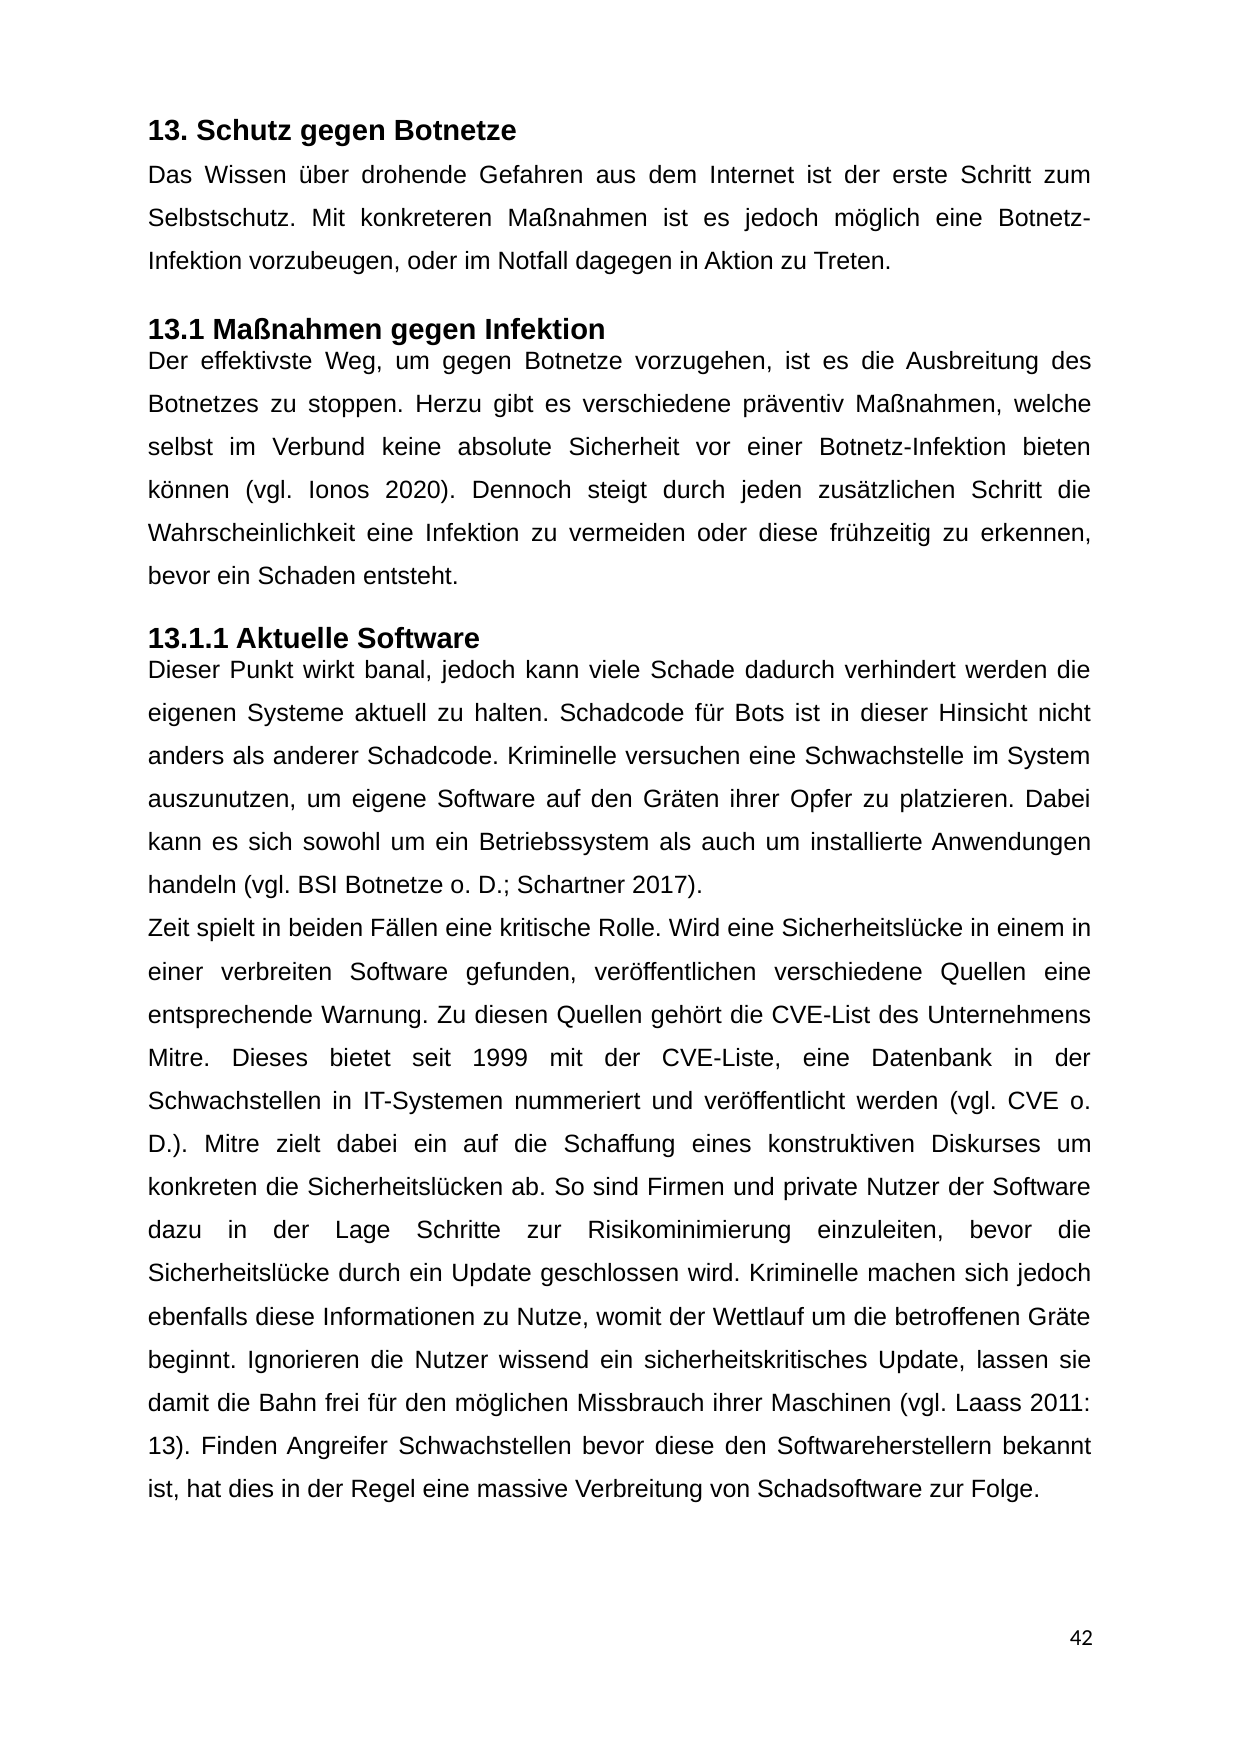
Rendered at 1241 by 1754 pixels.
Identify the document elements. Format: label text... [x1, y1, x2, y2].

text Der effektivste Weg, um gegen Botnetze vorzugehen, ist es die Ausbreitung des Botnetzes zu stoppen. Herzu gibt es verschiedene präventiv Maßnahmen, welche selbst im Verbund keine absolute Sicherheit vor einer Botnetz-Infektion bieten können (vgl. Ionos 2020). Dennoch steigt durch jeden zusätzlichen Schritt die Wahrscheinlichkeit eine Infektion zu vermeiden oder diese frühzeitig zu erkennen, bevor ein Schaden entsteht. [148, 346, 1093, 590]
subtitle 13. Schutz gegen Botnetze [148, 112, 1093, 146]
text Dieser Punkt wirkt banal, jedoch kann viele Schade dadurch verhindert werden die eigenen Systeme aktuell zu halten. Schadcode für Bots ist in dieser Hinsicht nicht anders als anderer Schadcode. Kriminelle versuchen eine Schwachstelle im System auszunutzen, um eigene Software auf den Gräten ihrer Opfer zu platzieren. Dabei kann es sich sowohl um ein Betriebssystem als auch um installierte Anwendungen handeln (vgl. BSI Botnetze o. D.; Schartner 2017). Zeit spielt in beiden Fällen eine kritische Rolle. Wird eine Sicherheitslücke in einem in einer verbreiten Software gefunden, veröffentlichen verschiedene Quellen eine entsprechende Warnung. Zu diesen Quellen gehört die CVE-List des Unternehmens Mitre. Dieses bietet seit 1999 mit der CVE-Liste, eine Datenbank in der Schwachstellen in IT-Systemen nummeriert und veröffentlicht werden (vgl. CVE o. D.). Mitre zielt dabei ein auf die Schaffung eines konstruktiven Diskurses um konkreten die Sicherheitslücken ab. So sind Firmen und private Nutzer der Software dazu in der Lage Schritte zur Risikominimierung einzuleiten, bevor die Sicherheitslücke durch ein Update geschlossen wird. Kriminelle machen sich jedoch ebenfalls diese Informationen zu Nutze, womit der Wettlauf um die betroffenen Gräte beginnt. Ignorieren die Nutzer wissend ein sicherheitskritisches Update, lassen sie damit die Bahn frei für den möglichen Missbrauch ihrer Maschinen (vgl. Laass 2011: 13). Finden Angreifer Schwachstellen bevor diese den Softwareherstellern bekannt ist, hat dies in der Regel eine massive Verbreitung von Schadsoftware zur Folge. [148, 654, 1093, 1503]
subtitle 13.1.1 Aktuelle Software [148, 621, 1093, 654]
text Das Wissen über drohende Gefahren aus dem Internet ist der erste Schritt zum Selbstschutz. Mit konkreteren Maßnahmen ist es jedoch möglich eine Botnetz-Infektion vorzubeugen, oder im Notfall dagegen in Aktion zu Treten. [148, 160, 1093, 275]
subtitle 13.1 Maßnahmen gegen Infektion [148, 312, 1093, 346]
